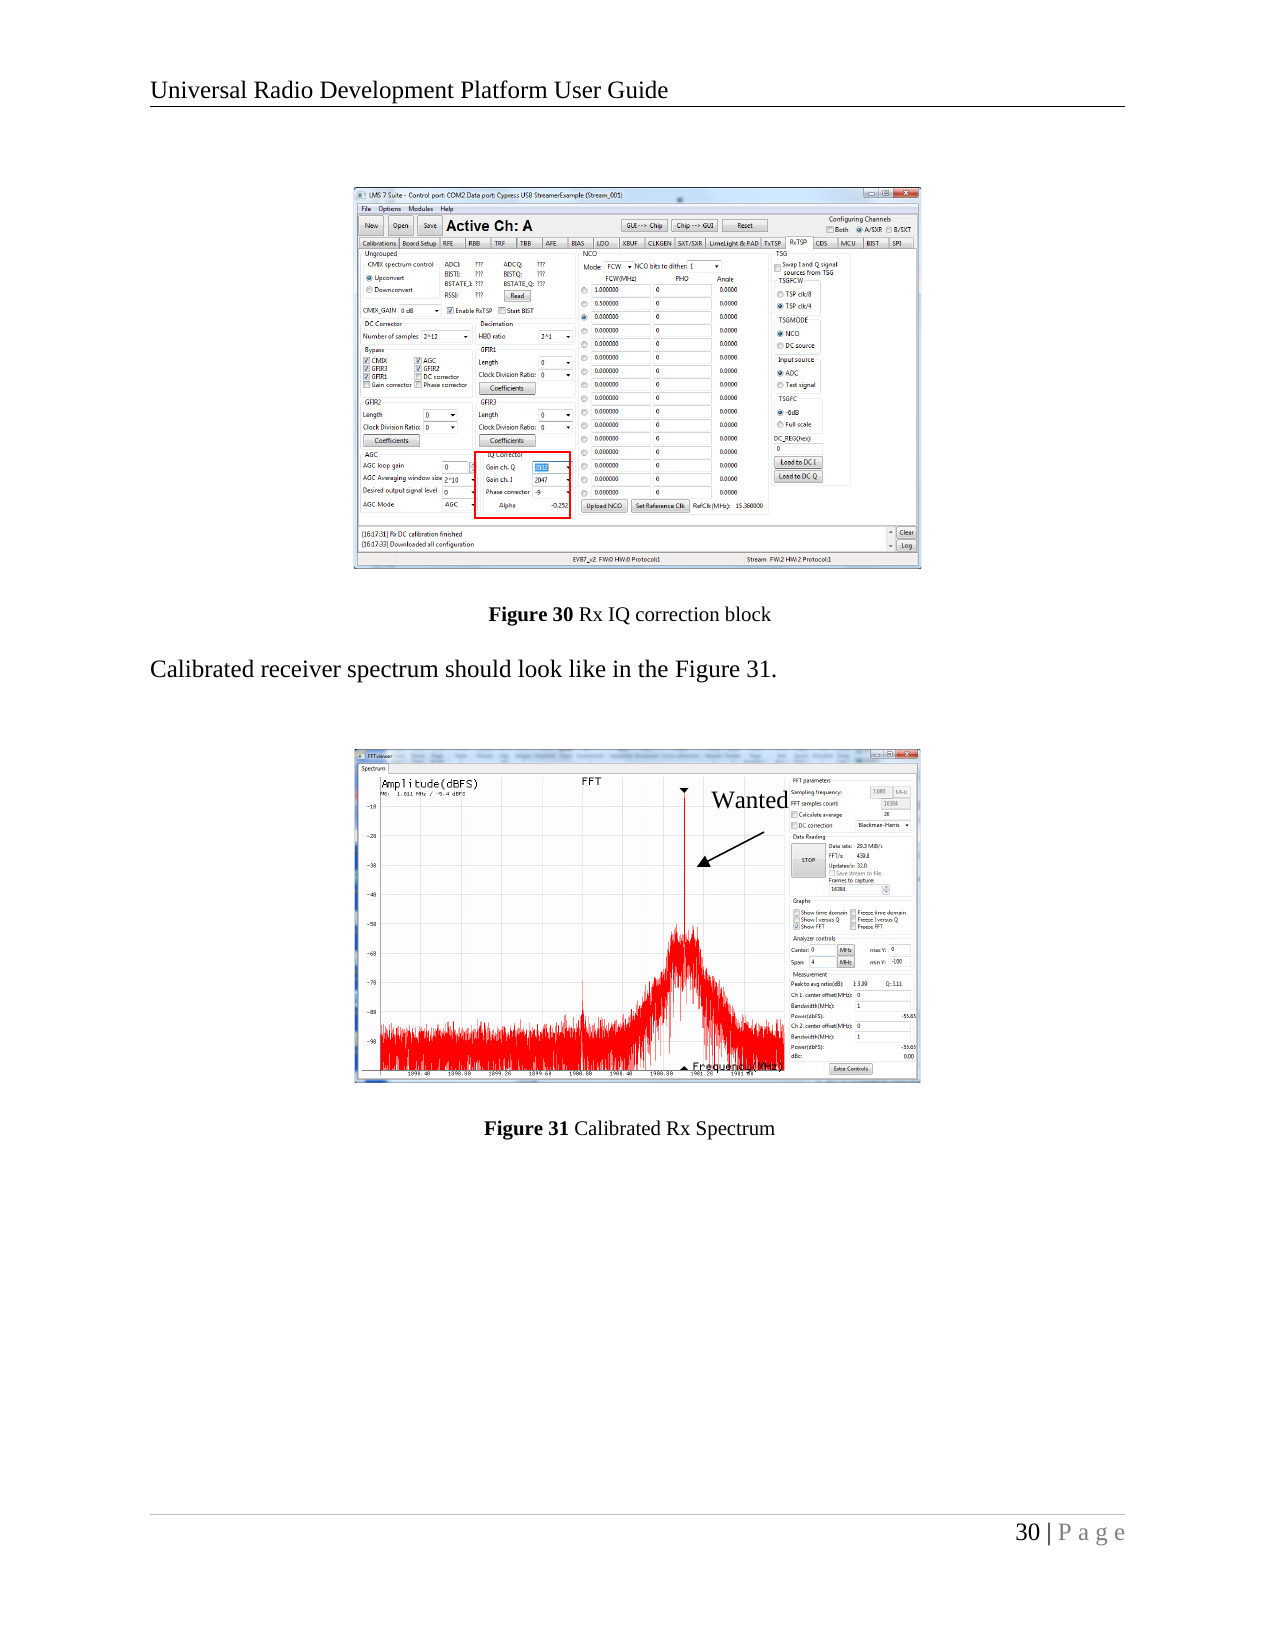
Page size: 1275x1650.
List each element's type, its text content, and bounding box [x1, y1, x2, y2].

text Figure 31 Calibrated Rx Spectrum [150, 1116, 1125, 1139]
text Figure 30 Rx IQ correction block [150, 602, 1125, 626]
picture [353, 187, 922, 569]
picture [354, 749, 921, 1083]
text Wanted [711, 785, 806, 812]
text Calibrated receiver spectrum should look like in the Figure 31. [150, 654, 1125, 683]
